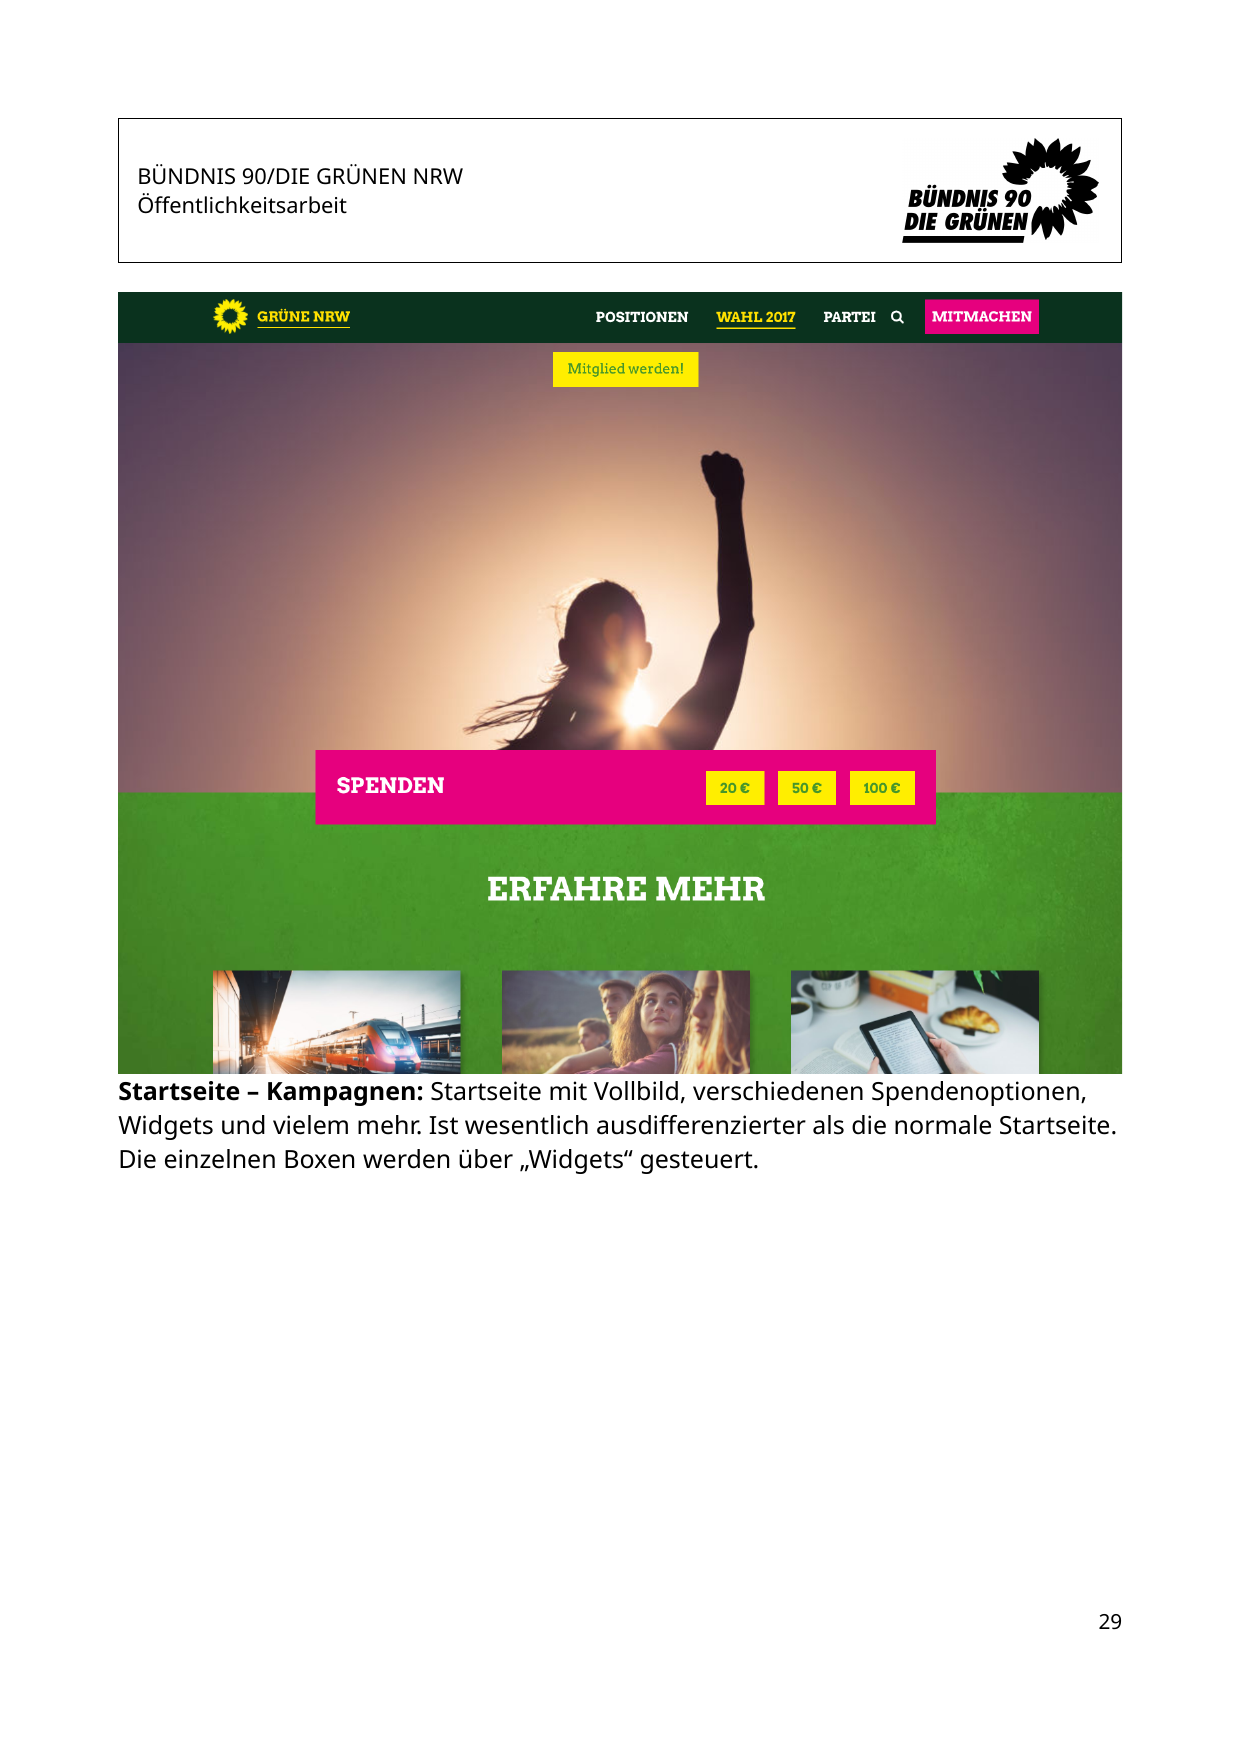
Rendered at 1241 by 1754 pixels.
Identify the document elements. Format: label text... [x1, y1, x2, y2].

picture [118, 292, 1123, 1074]
text Startseite – Kampagnen: Startseite mit Vollbild, verschiedenen Spendenoptionen, Widgets und vielem mehr. Ist wesentlich ausdifferenzierter als die normale Startseite. Die einzelnen Boxen werden über „Widgets“ gesteuert. [118, 1074, 1122, 1175]
picture [902, 138, 1099, 243]
